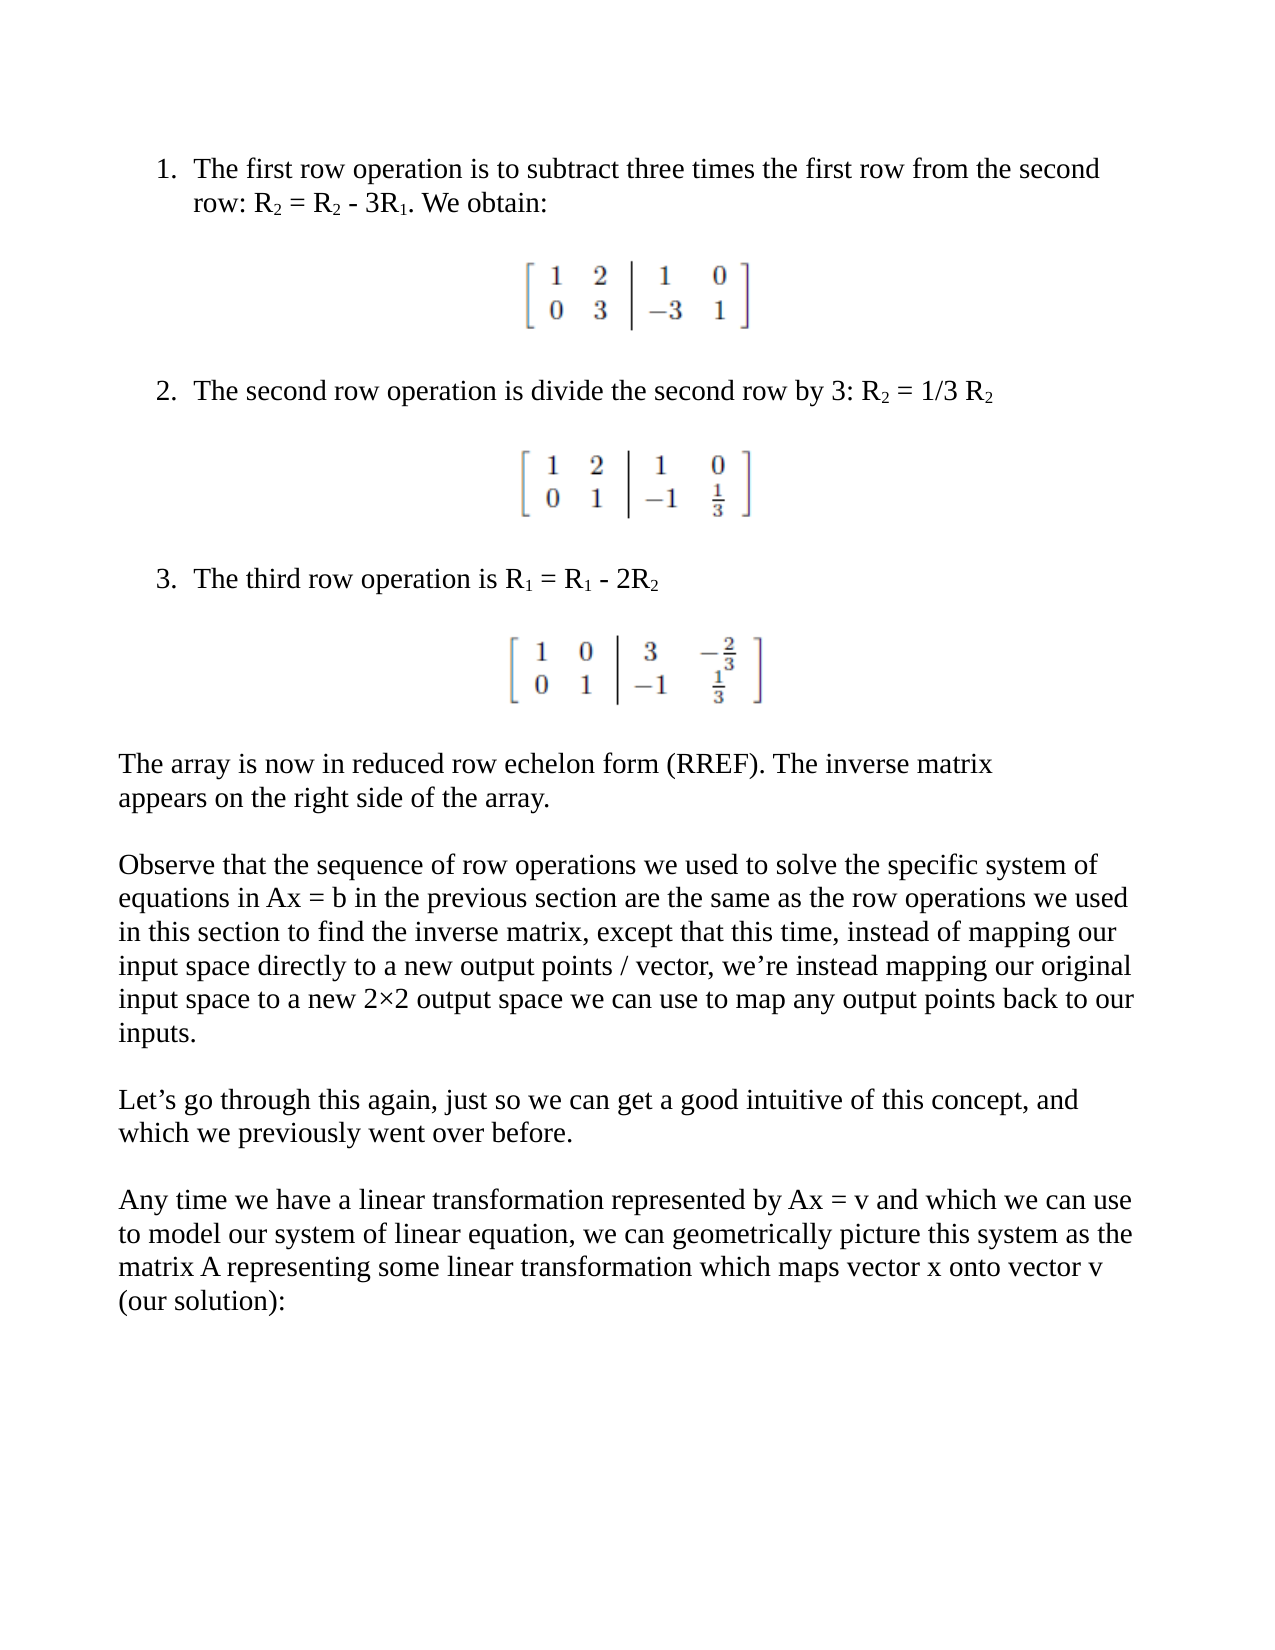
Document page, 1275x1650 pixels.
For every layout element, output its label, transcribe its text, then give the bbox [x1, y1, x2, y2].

list The third row operation is R1 = R1 - 2R2 [156, 561, 1157, 595]
picture [517, 252, 758, 340]
text appears on the right side of the array. [118, 780, 1157, 813]
text Any time we have a linear transformation represented by Ax = v and which we can use to model our system of linear equation, we can geometrically picture this system as the matrix A representing some linear transformation which maps vector x onto vector v (our solution): [118, 1182, 1157, 1317]
text Let’s go through this again, just so we can get a good intuitive of this concept, and which we previously went over before. [118, 1082, 1157, 1149]
text The array is now in reduced row echelon form (RREF). The inverse matrix [118, 746, 1157, 780]
picture [501, 628, 774, 713]
list The second row operation is divide the second row by 3: R2 = 1/3 R2 [156, 373, 1157, 407]
list The first row operation is to subtract three times the first row from the second row: R2 = R2 - 3R1. We obtain: [156, 152, 1157, 219]
text Observe that the sequence of row operations we used to solve the specific system of equations in Ax = b in the previous section are the same as the row operations we used in this section to find the inverse matrix, except that this time, instead of mapping our input space directly to a new output points / vector, we’re instead mapping our original input space to a new 2×2 output space we can use to map any output points back to our inputs. [118, 847, 1157, 1048]
picture [514, 440, 761, 528]
